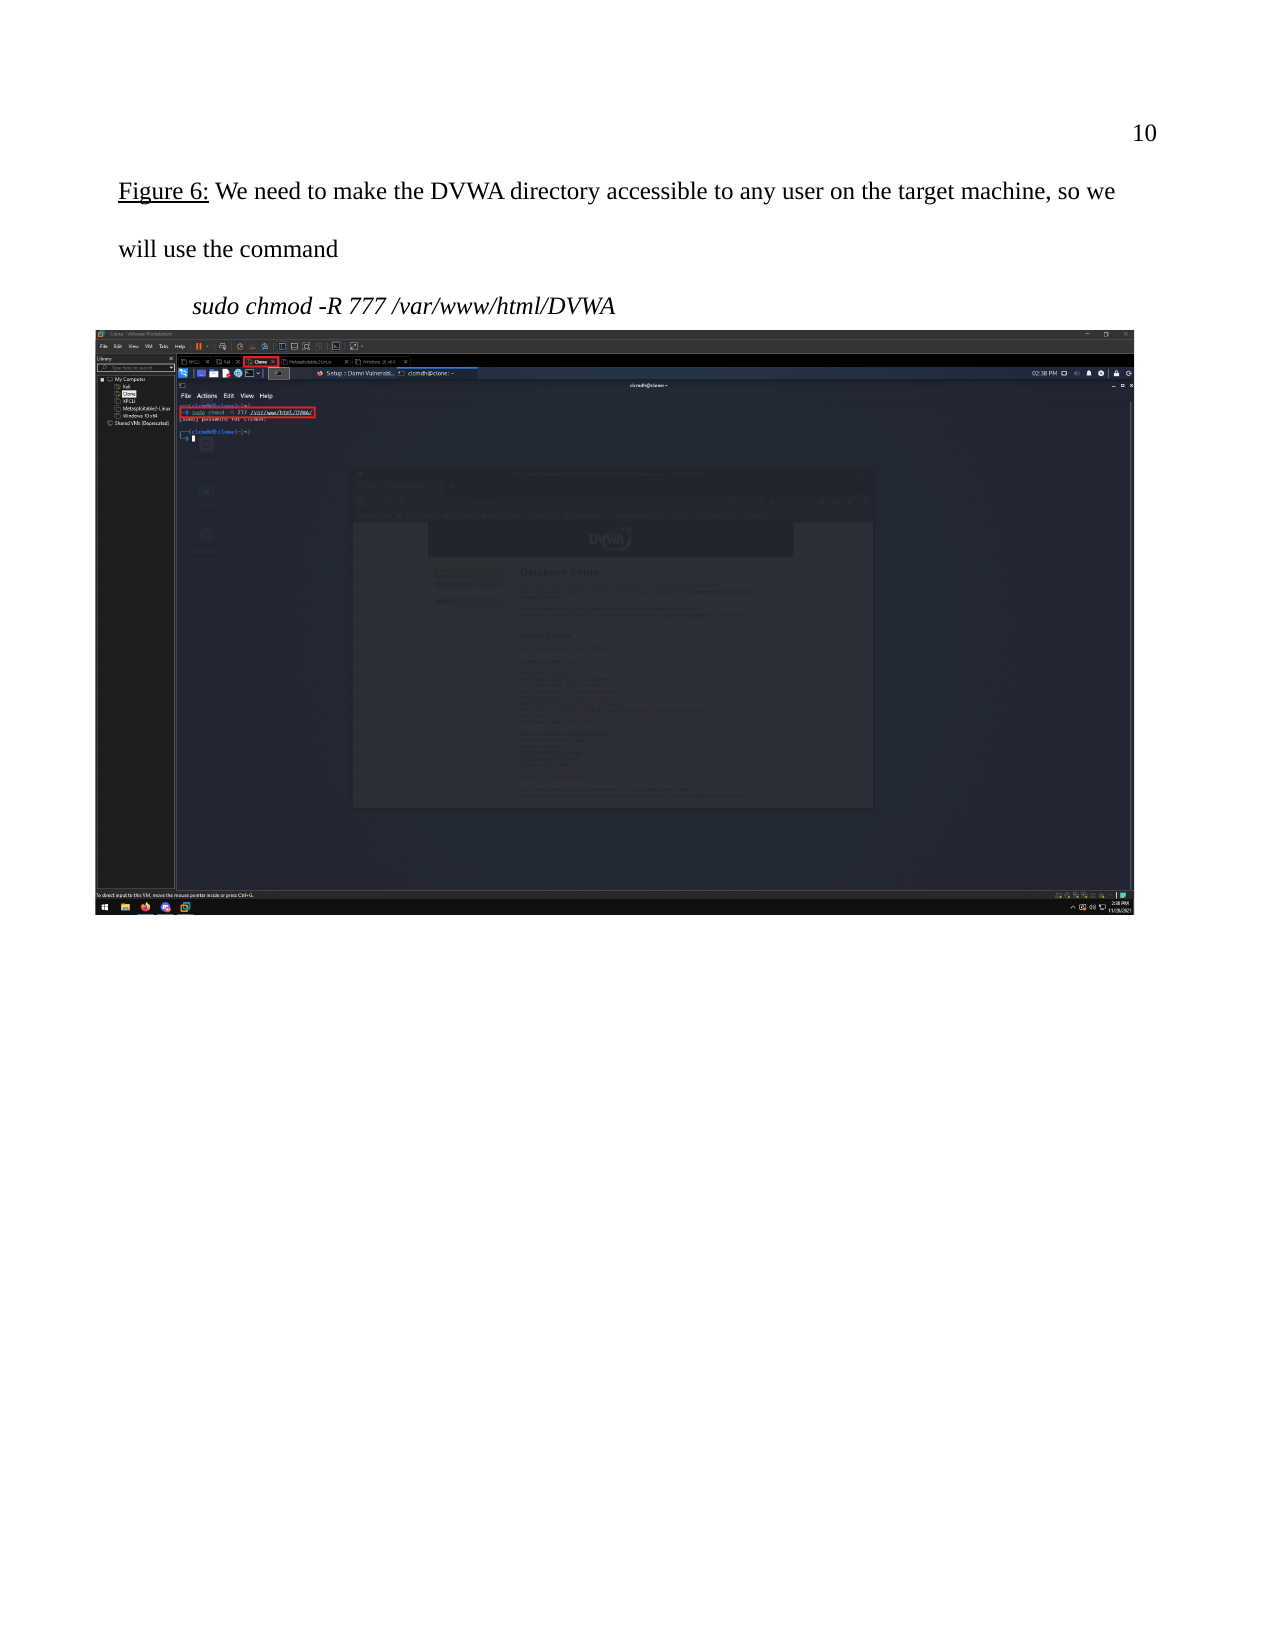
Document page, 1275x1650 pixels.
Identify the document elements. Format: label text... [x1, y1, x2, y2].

picture [95, 330, 1135, 915]
text Figure 6: We need to make the DVWA directory accessible to any user on the target machine, so we will use the command [118, 176, 1157, 263]
text sudo chmod -R 777 /var/www/html/DVWA [118, 291, 1157, 320]
